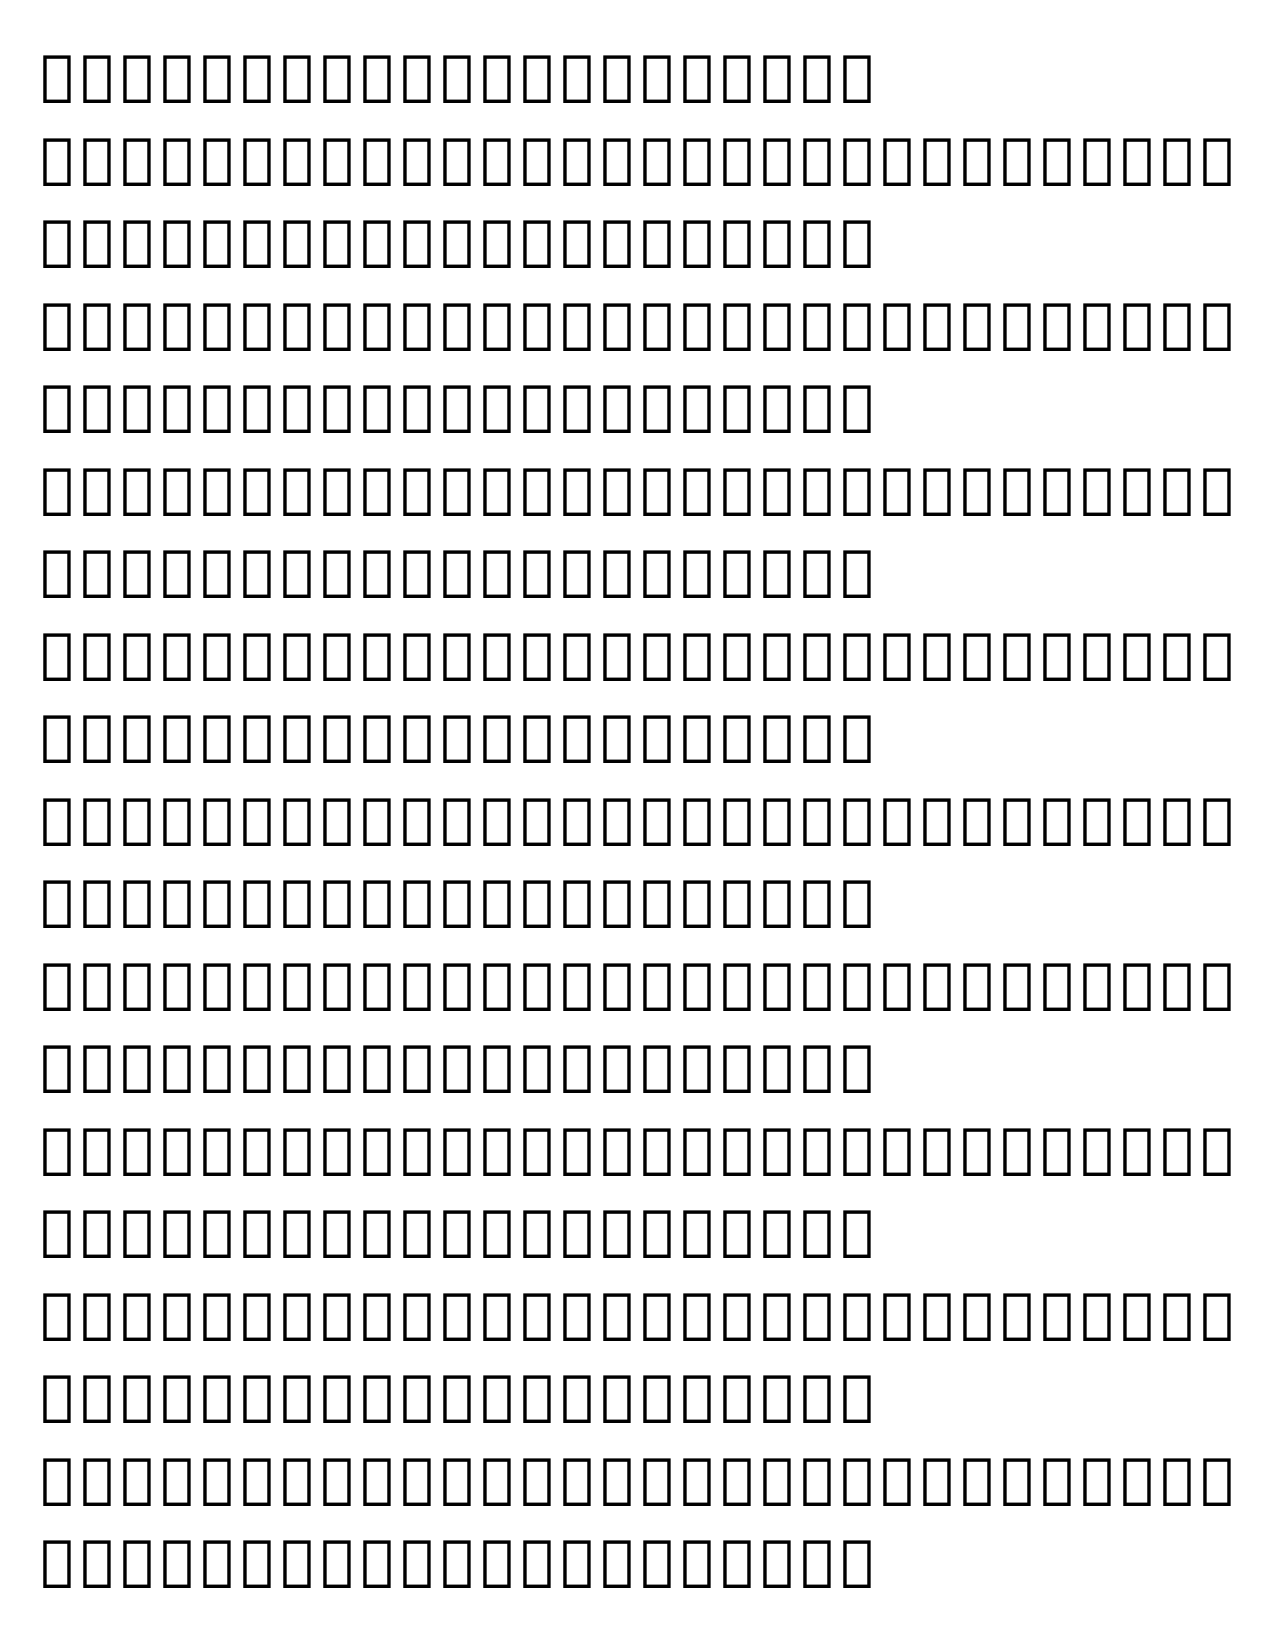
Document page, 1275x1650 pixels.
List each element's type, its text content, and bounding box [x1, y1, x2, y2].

text 󱥍󱦗󱥀󱦕󱥁󱥂󱦕󱥃󱥄󱦕󱥅󱥆󱦕󱥇󱥈󱦕󱥉󱥊󱦕󱥋󱥌󱦕󱥍󱥎󱦕󱥏󱥐󱦕󱥑󱥒󱦕󱥓󱥔󱦕󱥕󱥖󱦕󱥗󱥘󱦕󱥙󱥚󱦕󱥛󱥜󱦕󱥝󱥞󱦕󱥟󱦘 [37, 285, 1237, 450]
text 󱥍󱦗󱤌󱦖󱤐󱤌󱦖󱤑󱤌󱦖󱤒󱤌󱦖󱤓󱤌󱦖󱤔󱤌󱦖󱤕󱤌󱦖󱤖󱤌󱦖󱤗󱤌󱦖󱤘󱤌󱦖󱤙󱤌󱦖󱤚󱤌󱦖󱤛󱤌󱦖󱤜󱤌󱦖󱤝󱤌󱦖󱤞󱤌󱦖󱤟󱦘 [37, 780, 1237, 945]
text 󱥍󱦗󱥠󱦕󱥡󱥢󱦕󱥣󱥤󱦕󱥥󱥦󱦕󱥧󱥨󱦕󱥩󱥪󱦕󱥫󱥬󱦕󱥭󱥮󱦕󱥯󱥰󱦕󱥱󱥲󱦕󱥳󱥴󱦕󱥵󱥶󱦕󱥷󱥸󱦕󱥹󱥺󱦕󱥻󱥼󱦕󱥽󱥾󱦕󱥿󱦘 [37, 450, 1237, 615]
text 󱥍󱦗󱤌󱦖󱤀󱤌󱦖󱤁󱤌󱦖󱤂󱤌󱦖󱤃󱤌󱦖󱤄󱤌󱦖󱤅󱤌󱦖󱤆󱤌󱦖󱤇󱤌󱦖󱤈󱤌󱦖󱤉󱤌󱦖󱤊󱤌󱦖󱤋󱤌󱦖󱤌󱤌󱦖󱤍󱤌󱦖󱤎󱤌󱦖󱤏󱦘 [37, 615, 1237, 780]
text 󱥍󱦗󱤌󱦖󱥐󱤌󱦖󱥑󱤌󱦖󱥒󱤌󱦖󱥓󱤌󱦖󱥔󱤌󱦖󱥕󱤌󱦖󱥖󱤌󱦖󱥗󱤌󱦖󱥘󱤌󱦖󱥙󱤌󱦖󱥚󱤌󱦖󱥛󱤌󱦖󱥜󱤌󱦖󱥝󱤌󱦖󱥞󱤌󱦖󱥟󱦘 [37, 1440, 1237, 1605]
text 󱥍󱦗󱤠󱦕󱤡󱤢󱦕󱤣󱤤󱦕󱤥󱤦󱦕󱤧󱤨󱦕󱤩󱤪󱦕󱤫󱤬󱦕󱤭󱤮󱦕󱤯󱤰󱦕󱤱󱤲󱦕󱤳󱤴󱦕󱤵󱤶󱦕󱤷󱤸󱦕󱤹󱤺󱦕󱤻󱤼󱦕󱤽󱤾󱦕󱤿󱦘 [37, 120, 1237, 285]
text 󱦕󱤓󱤔󱦕󱤕󱤖󱦕󱤗󱤘󱦕󱤙󱤚󱦕󱤛󱤜󱦕󱤝󱤞󱦕󱤟󱦘 [37, 37, 1237, 120]
text 󱥍󱦗󱤌󱦖󱤠󱤌󱦖󱤡󱤌󱦖󱤢󱤌󱦖󱤣󱤌󱦖󱤤󱤌󱦖󱤥󱤌󱦖󱤦󱤌󱦖󱤧󱤌󱦖󱤨󱤌󱦖󱤩󱤌󱦖󱤪󱤌󱦖󱤫󱤌󱦖󱤬󱤌󱦖󱤭󱤌󱦖󱤮󱤌󱦖󱤯󱦘 [37, 945, 1237, 1110]
text 󱥍󱦗󱤌󱦖󱥀󱤌󱦖󱥁󱤌󱦖󱥂󱤌󱦖󱥃󱤌󱦖󱥄󱤌󱦖󱥅󱤌󱦖󱥆󱤌󱦖󱥇󱤌󱦖󱥈󱤌󱦖󱥉󱤌󱦖󱥊󱤌󱦖󱥋󱤌󱦖󱥌󱤌󱦖󱥍󱤌󱦖󱥎󱤌󱦖󱥏󱦘 [37, 1275, 1237, 1440]
text 󱥍󱦗󱤌󱦖󱤰󱤌󱦖󱤱󱤌󱦖󱤲󱤌󱦖󱤳󱤌󱦖󱤴󱤌󱦖󱤵󱤌󱦖󱤶󱤌󱦖󱤷󱤌󱦖󱤸󱤌󱦖󱤹󱤌󱦖󱤺󱤌󱦖󱤻󱤌󱦖󱤼󱤌󱦖󱤽󱤌󱦖󱤾󱤌󱦖󱤿󱦘 [37, 1110, 1237, 1275]
